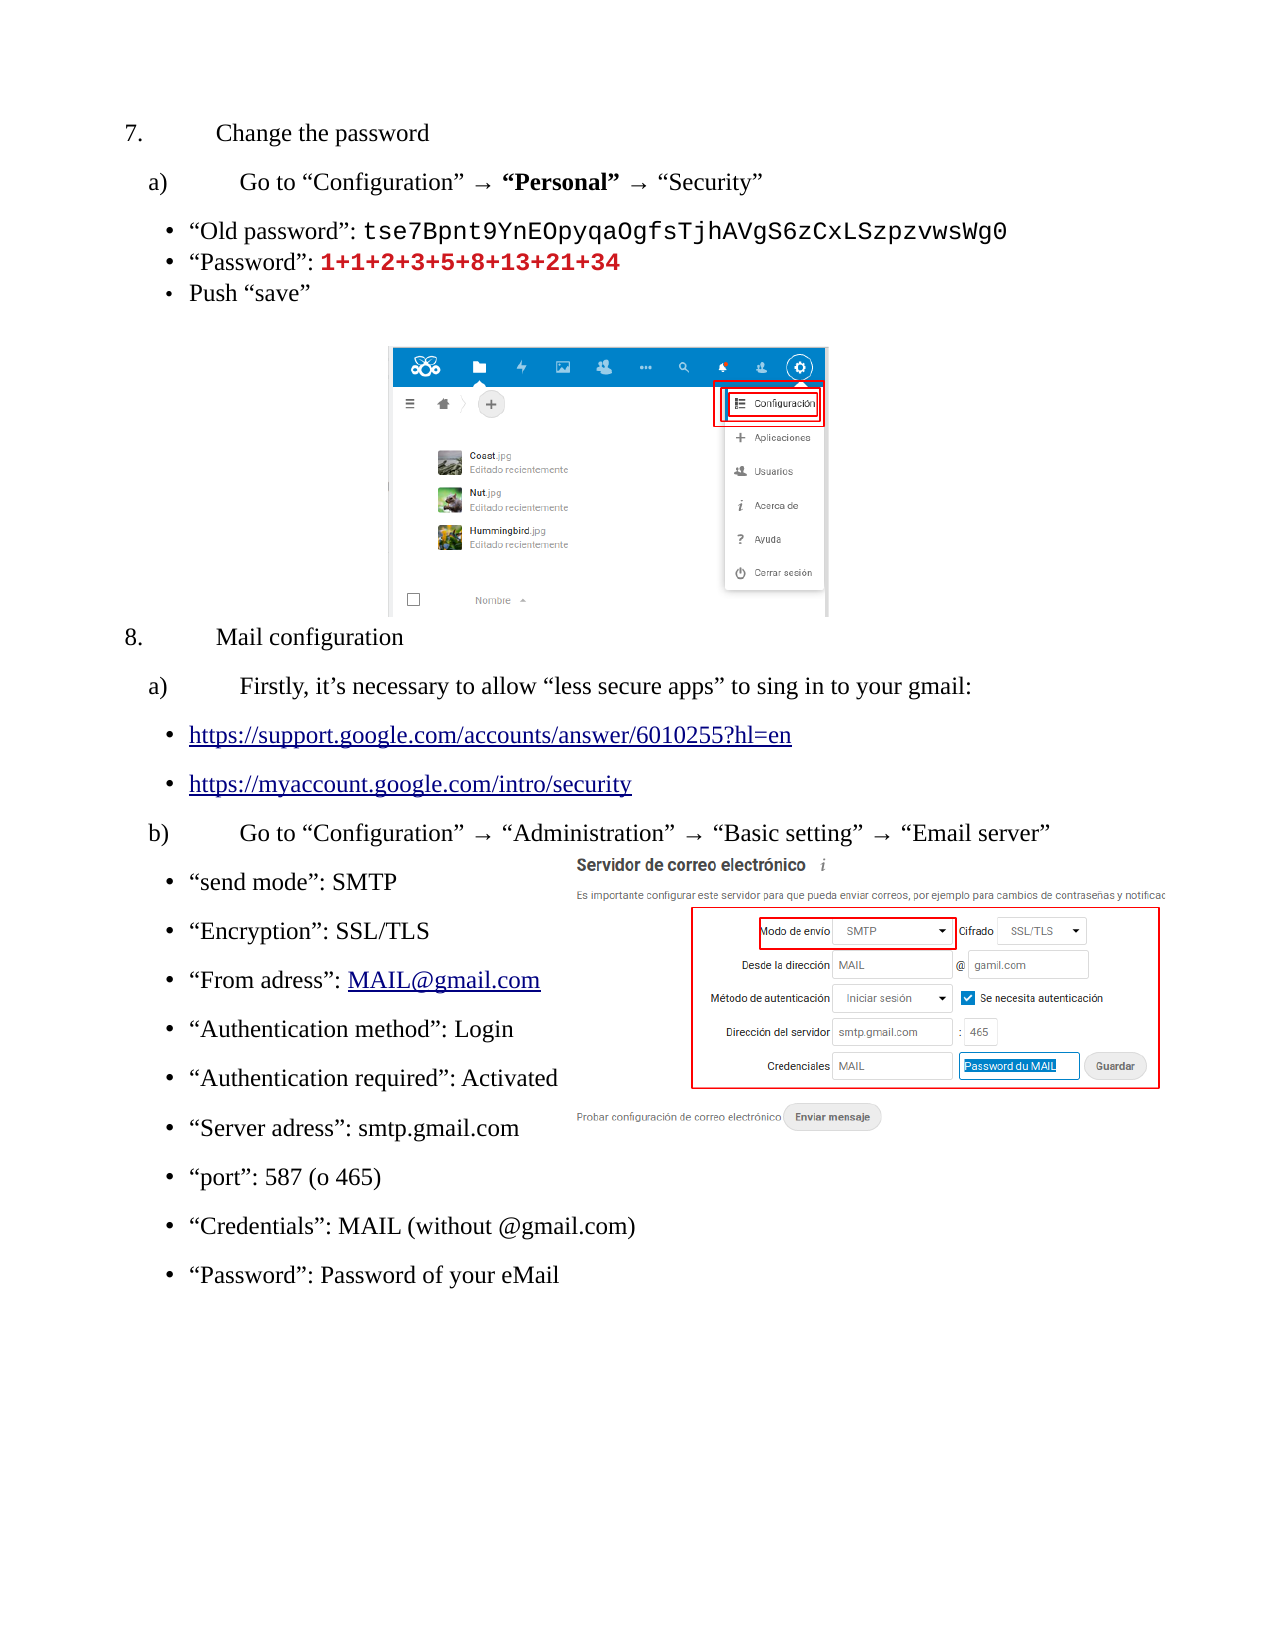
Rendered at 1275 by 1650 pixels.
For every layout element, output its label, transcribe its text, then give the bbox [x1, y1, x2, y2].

list Go to “Configuration” → “Personal” → “Security” [142, 167, 1157, 196]
list “Old password”: tse7Bpnt9YnEOpyqaOgfsTjhAVgS6zCxLSzpzvwsWg0 [165, 216, 1157, 247]
list “send mode”: SMTP [165, 867, 567, 896]
picture [567, 849, 1166, 1137]
list “Authentication method”: Login [165, 1014, 567, 1043]
list “Authentication required”: Activated [165, 1063, 567, 1092]
list Push “save” [165, 278, 1157, 307]
list “From adress”: MAIL@gmail.com [165, 965, 567, 994]
list Mail configuration [118, 356, 1157, 651]
list https://support.google.com/accounts/answer/6010255?hl=en [165, 720, 1157, 749]
list “Encryption”: SSL/TLS [165, 916, 567, 945]
list Go to “Configuration” → “Administration” → “Basic setting” → “Email server” [142, 818, 1157, 847]
list Firstly, it’s necessary to allow “less secure apps” to sing in to your gmail: [142, 671, 1157, 700]
picture [388, 346, 829, 617]
list https://myaccount.google.com/intro/security [165, 769, 1157, 798]
list Change the password [118, 118, 1157, 147]
list “port”: 587 (o 465) [165, 1162, 1157, 1190]
list “Credentials”: MAIL (without @gmail.com) [165, 1211, 1157, 1239]
list “Password”: 1+1+2+3+5+8+13+21+34 [165, 247, 1157, 278]
list “Server adress”: smtp.gmail.com [165, 1113, 1157, 1141]
list “Password”: Password of your eMail [165, 1260, 1157, 1288]
